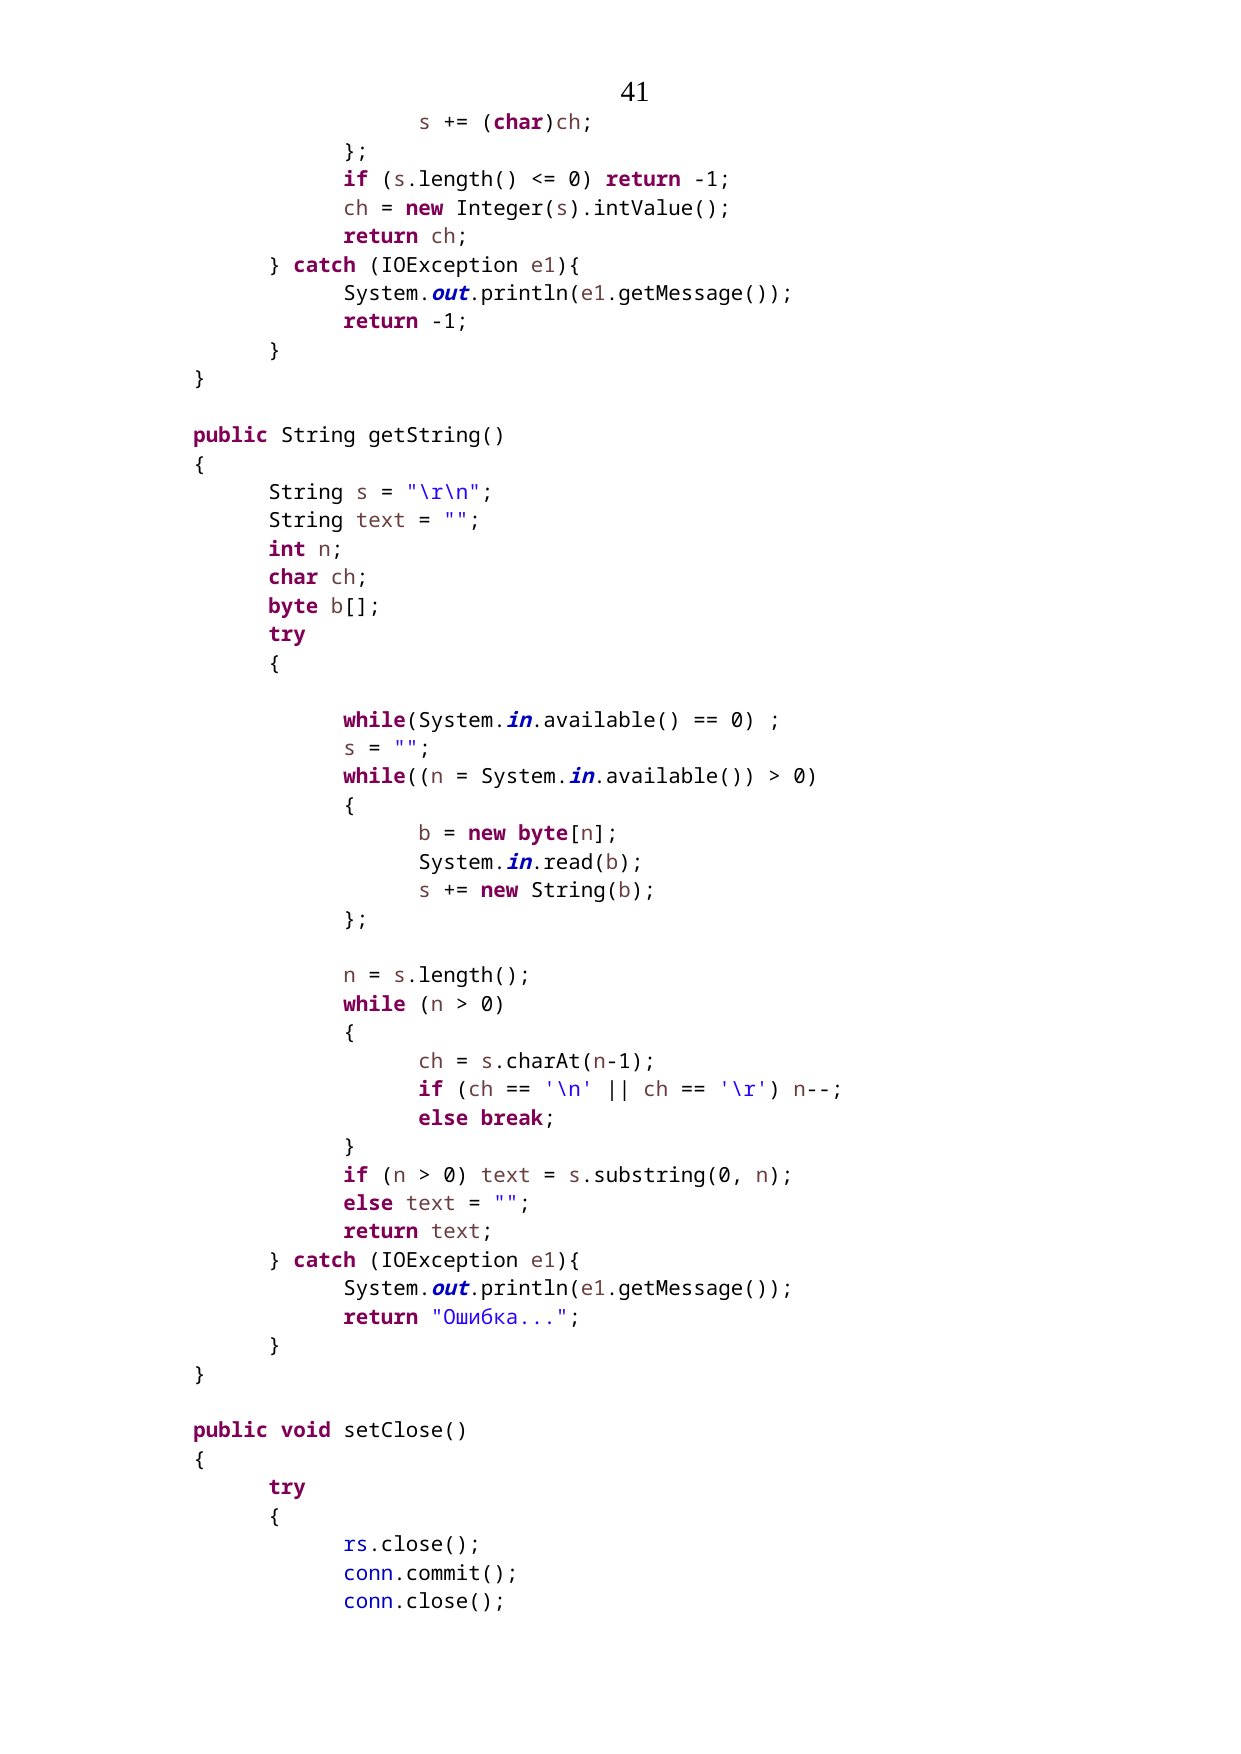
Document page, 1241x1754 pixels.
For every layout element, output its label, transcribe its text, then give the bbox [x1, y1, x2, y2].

text { [118, 1017, 1152, 1046]
text try [118, 1472, 1152, 1501]
text } catch (IOException e1){ [118, 1245, 1152, 1273]
text byte b[]; [118, 591, 1152, 619]
text return "Ошибка..."; [118, 1302, 1152, 1330]
text return text; [118, 1217, 1152, 1245]
text { [118, 790, 1152, 818]
text { [118, 449, 1152, 477]
text conn.commit(); [118, 1558, 1152, 1586]
text else text = ""; [118, 1188, 1152, 1217]
text try [118, 619, 1152, 648]
text String text = ""; [118, 506, 1152, 534]
text ch = s.charAt(n-1); [118, 1046, 1152, 1074]
text } [118, 335, 1152, 363]
text String s = "\r\n"; [118, 477, 1152, 506]
text System.in.read(b); [118, 847, 1152, 875]
text s += new String(b); [118, 875, 1152, 904]
text { [118, 648, 1152, 676]
text { [118, 1501, 1152, 1529]
text } [118, 1330, 1152, 1359]
text }; [118, 904, 1152, 932]
text } [118, 363, 1152, 392]
text while(System.in.available() == 0) ; [118, 705, 1152, 733]
text b = new byte[n]; [118, 818, 1152, 847]
text n = s.length(); [118, 961, 1152, 989]
text ch = new Integer(s).intValue(); [118, 193, 1152, 221]
text } [118, 1359, 1152, 1387]
text while((n = System.in.available()) > 0) [118, 762, 1152, 790]
text public String getString() [118, 420, 1152, 449]
text char ch; [118, 562, 1152, 591]
text { [118, 1444, 1152, 1472]
text if (ch == '\n' || ch == '\r') n--; [118, 1074, 1152, 1103]
text System.out.println(e1.getMessage()); [118, 1273, 1152, 1302]
text public void setClose() [118, 1416, 1152, 1444]
text s += (char)ch; [118, 107, 1152, 136]
text if (s.length() <= 0) return -1; [118, 164, 1152, 193]
text int n; [118, 534, 1152, 562]
text return ch; [118, 221, 1152, 250]
text while (n > 0) [118, 989, 1152, 1017]
text if (n > 0) text = s.substring(0, n); [118, 1160, 1152, 1188]
text else break; [118, 1103, 1152, 1131]
text } [118, 1131, 1152, 1160]
text conn.close(); [118, 1586, 1152, 1615]
text System.out.println(e1.getMessage()); [118, 278, 1152, 307]
text rs.close(); [118, 1529, 1152, 1558]
text }; [118, 136, 1152, 164]
text } catch (IOException e1){ [118, 250, 1152, 278]
text return -1; [118, 307, 1152, 335]
text s = ""; [118, 733, 1152, 762]
